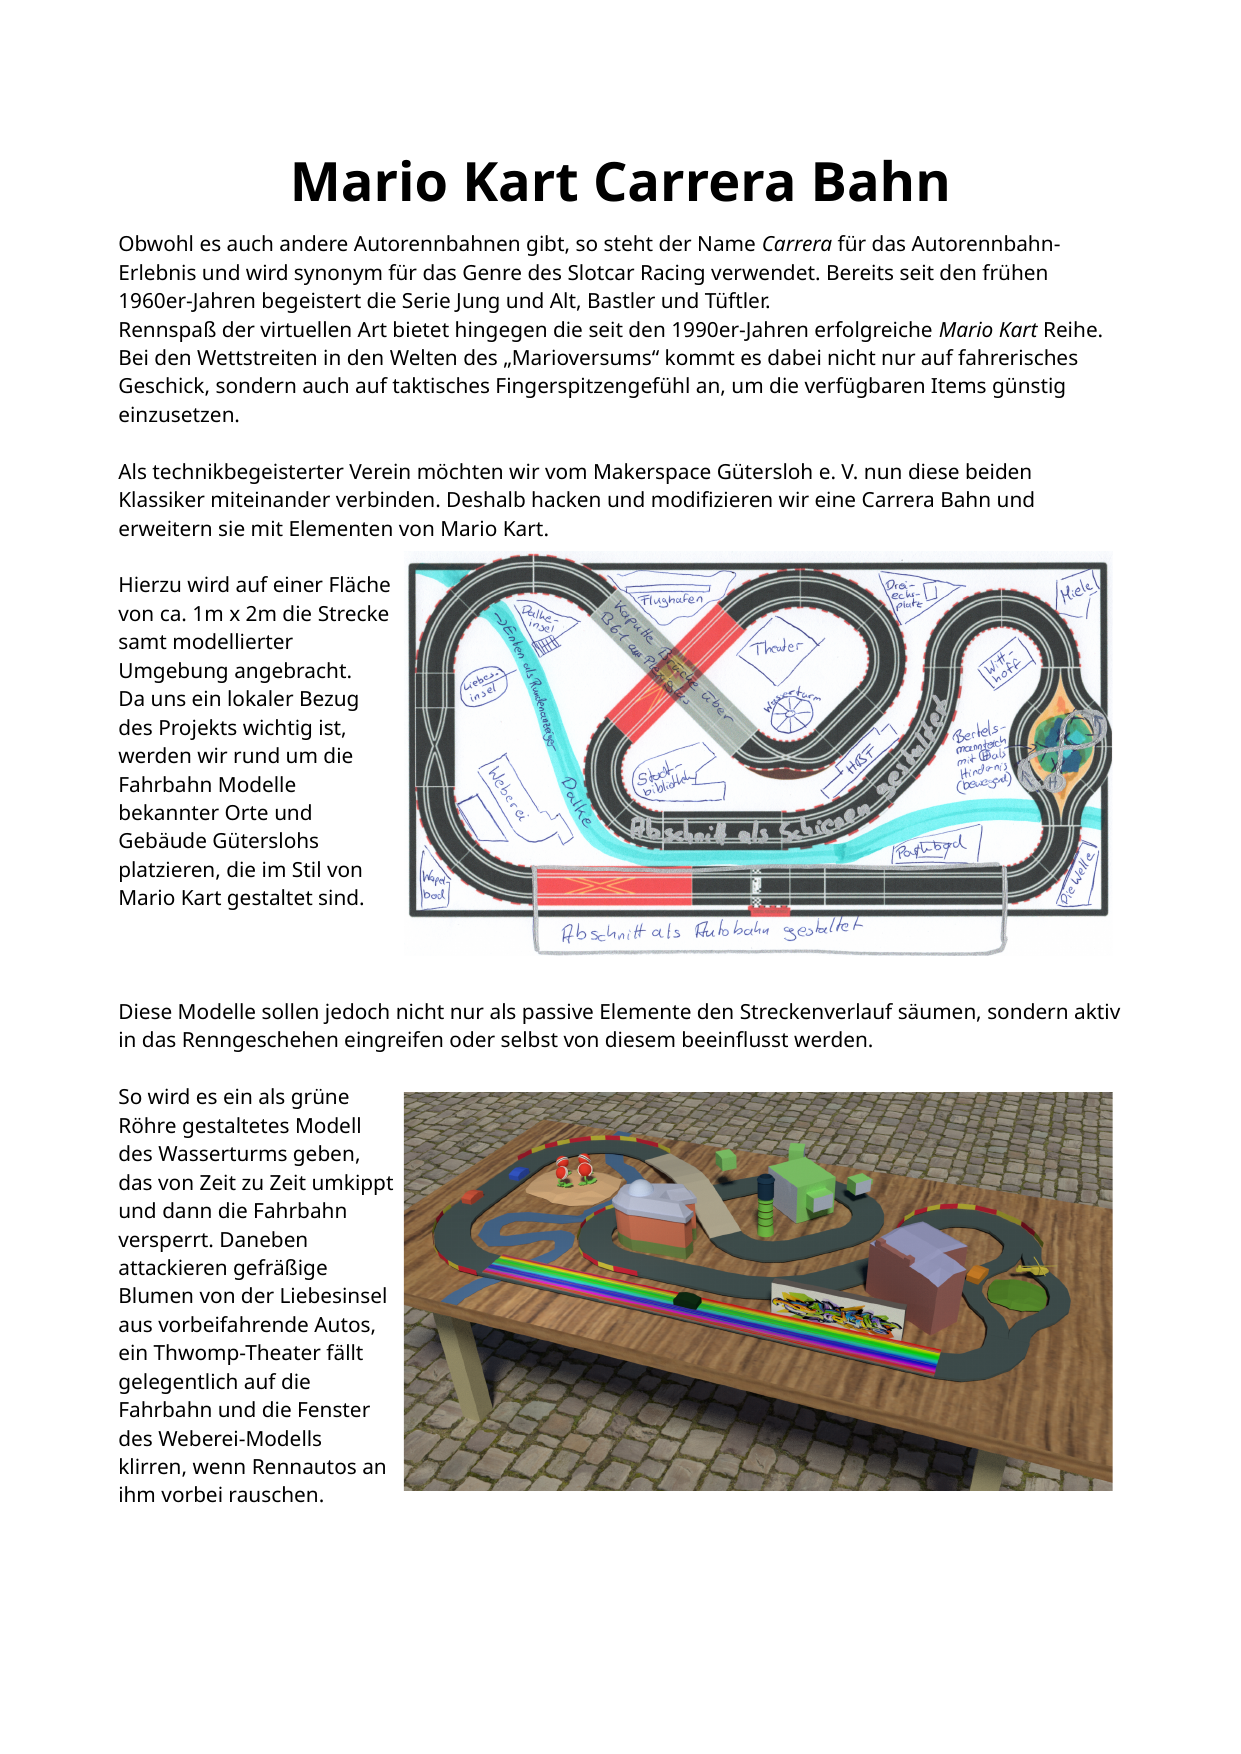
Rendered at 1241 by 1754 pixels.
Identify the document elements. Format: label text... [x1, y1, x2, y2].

picture [403, 551, 1113, 956]
text Diese Modelle sollen jedoch nicht nur als passive Elemente den Streckenverlauf säumen, sondern aktiv in das Renngeschehen eingreifen oder selbst von diesem beeinflusst werden. [118, 997, 1122, 1054]
text Obwohl es auch andere Autorennbahnen gibt, so steht der Name Carrera für das Autorennbahn-Erlebnis und wird synonym für das Genre des Slotcar Racing verwendet. Bereits seit den frühen 1960er-Jahren begeistert die Serie Jung und Alt, Bastler und Tüftler. [118, 229, 1122, 315]
text Da uns ein lokaler Bezug des Projekts wichtig ist, werden wir rund um die Fahrbahn Modelle bekannter Orte und Gebäude Güterslohs platzieren, die im Stil von Mario Kart gestaltet sind. [118, 684, 403, 912]
text Rennspaß der virtuellen Art bietet hingegen die seit den 1990er-Jahren erfolgreiche Mario Kart Reihe. Bei den Wettstreiten in den Welten des „Marioversums“ kommt es dabei nicht nur auf fahrerisches Geschick, sondern auch auf taktisches Fingerspitzengefühl an, um die verfügbaren Items günstig einzusetzen. [118, 315, 1122, 428]
text So wird es ein als grüne Röhre gestaltetes Modell des Wasserturms geben, das von Zeit zu Zeit umkippt und dann die Fahrbahn versperrt. Daneben attackieren gefräßige Blumen von der Liebesinsel aus vorbeifahrende Autos, ein Thwomp-Theater fällt gelegentlich auf die Fahrbahn und die Fenster des Weberei-Modells klirren, wenn Rennautos an ihm vorbei rauschen. [118, 1082, 1122, 1509]
title Mario Kart Carrera Bahn [118, 143, 1122, 217]
text Hierzu wird auf einer Fläche von ca. 1m x 2m die Strecke samt modellierter Umgebung angebracht. [118, 571, 403, 684]
picture [403, 1092, 1113, 1491]
text Als technikbegeisterter Verein möchten wir vom Makerspace Gütersloh e. V. nun diese beiden Klassiker miteinander verbinden. Deshalb hacken und modifizieren wir eine Carrera Bahn und erweitern sie mit Elementen von Mario Kart. [118, 457, 1122, 542]
